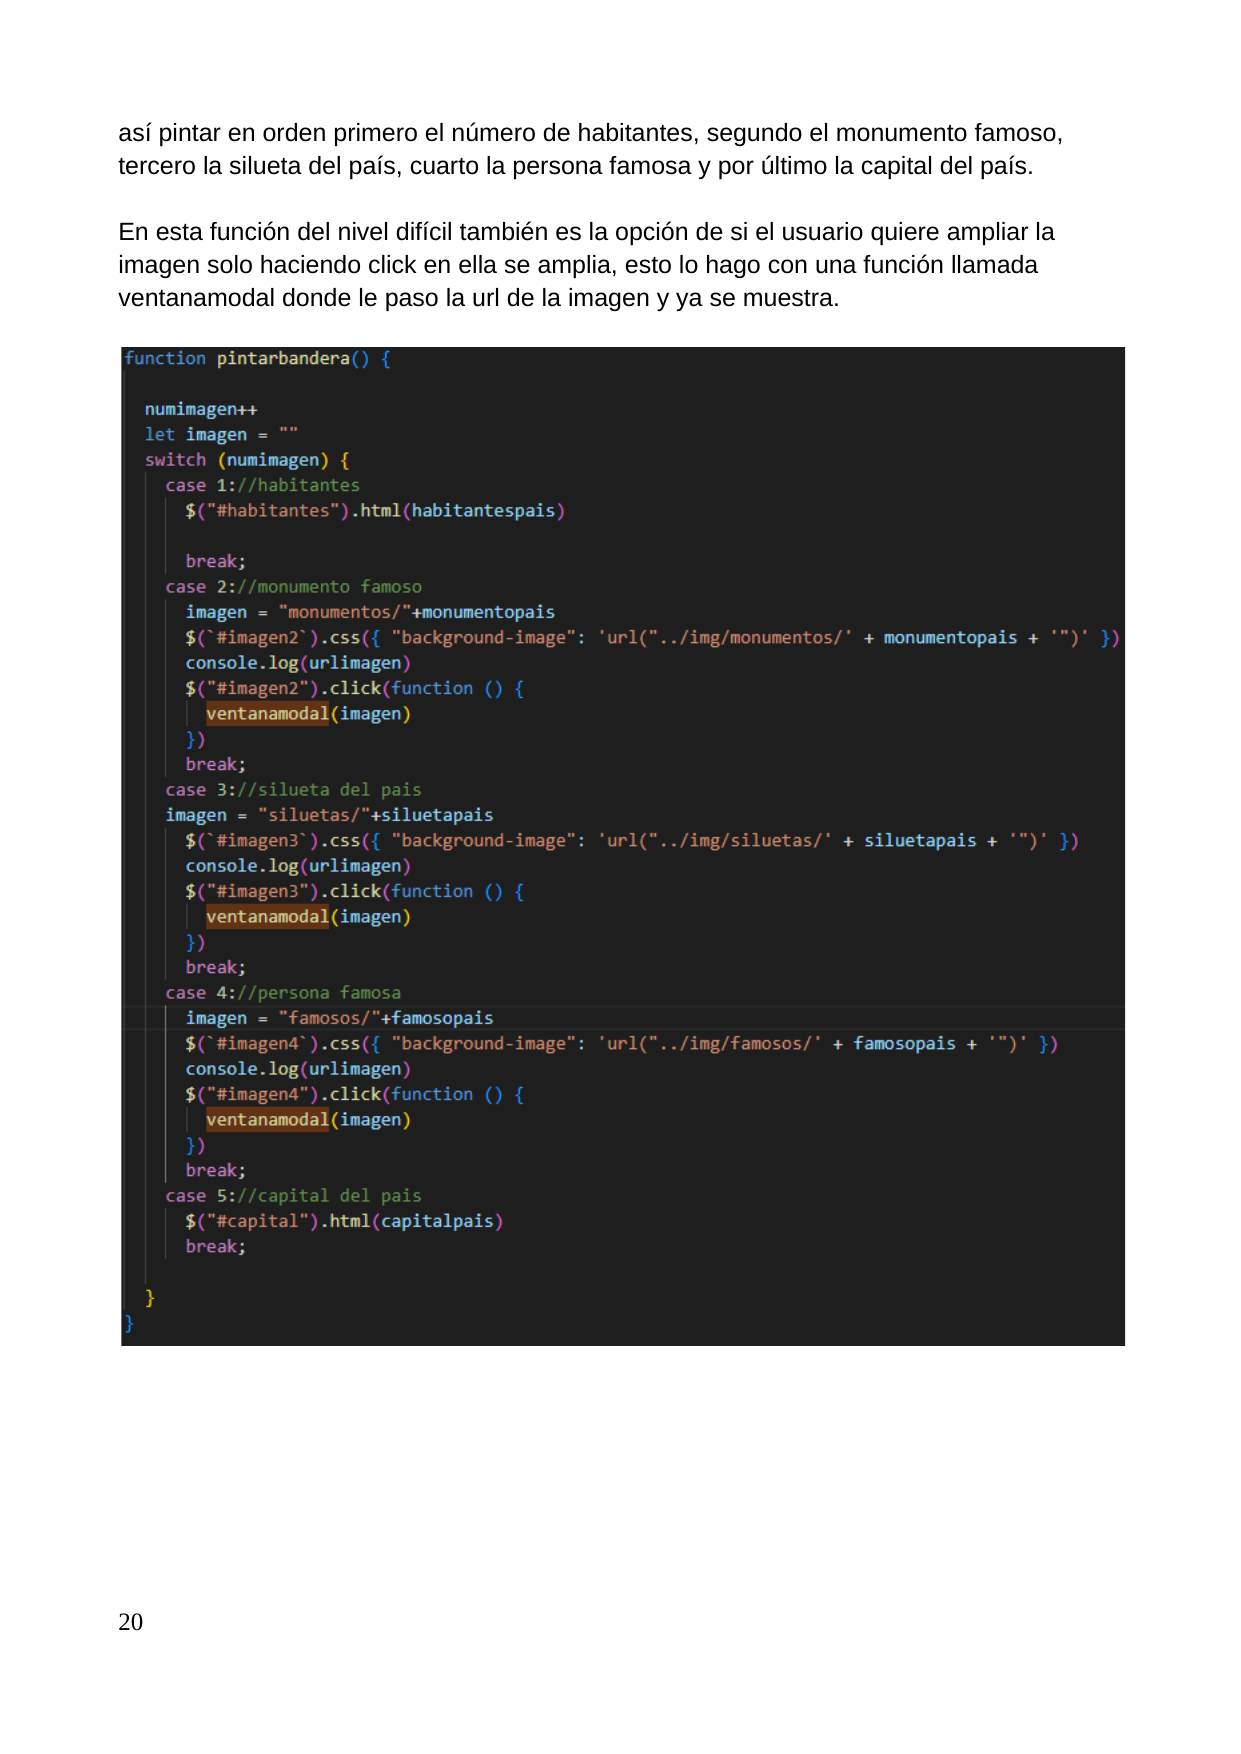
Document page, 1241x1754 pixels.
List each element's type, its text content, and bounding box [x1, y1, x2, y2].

text así pintar en orden primero el número de habitantes, segundo el monumento famoso, tercero la silueta del país, cuarto la persona famosa y por último la capital del país. [118, 118, 1122, 180]
text En esta función del nivel difícil también es la opción de si el usuario quiere ampliar la imagen solo haciendo click en ella se amplia, esto lo hago con una función llamada ventanamodal donde le paso la url de la imagen y ya se muestra. [118, 217, 1122, 312]
picture [121, 347, 1126, 1346]
